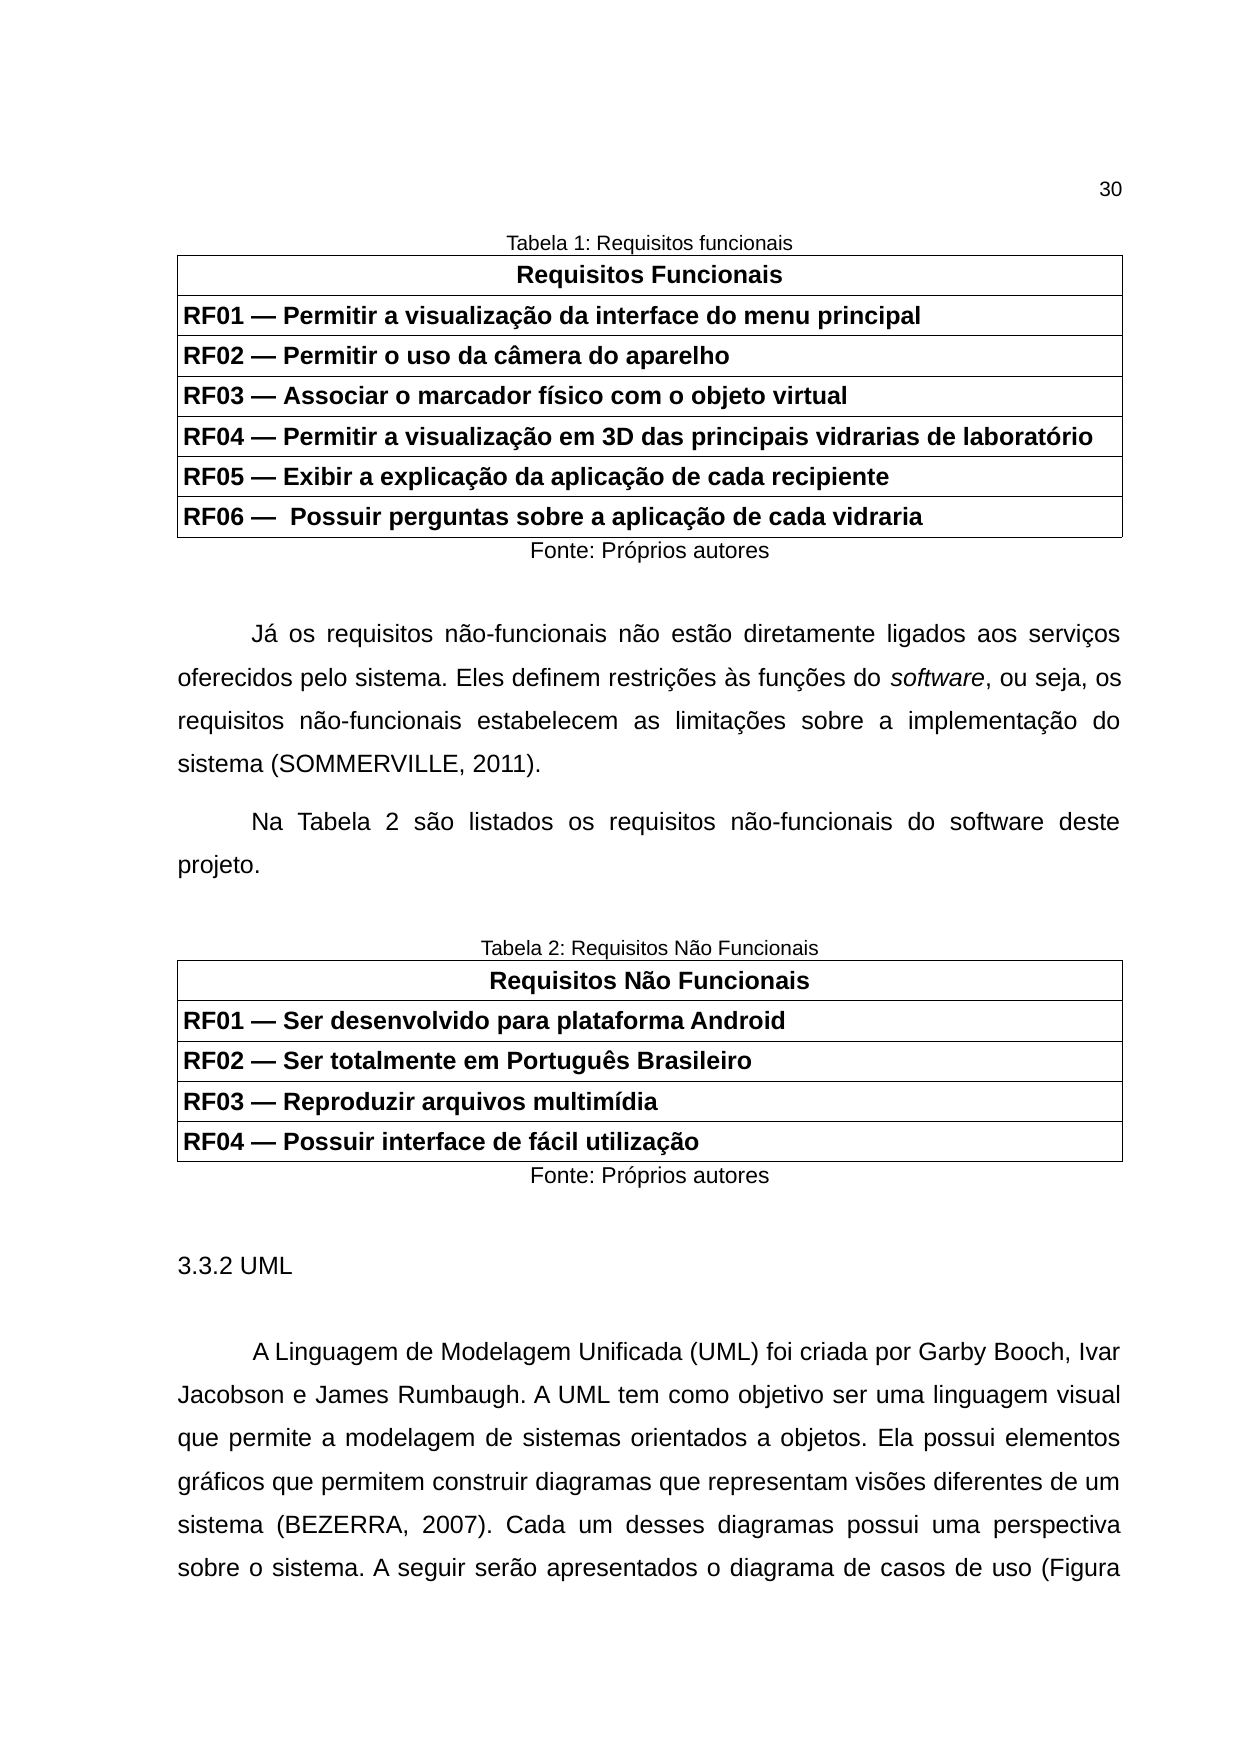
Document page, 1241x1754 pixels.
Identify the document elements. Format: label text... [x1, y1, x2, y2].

table_cell RF03 — Reproduzir arquivos multimídia [178, 1082, 1122, 1121]
table_cell RF04 — Permitir a visualização em 3D das principais vidrarias de laboratório [178, 417, 1122, 456]
subtitle 3.3.2 UML [177, 1208, 1122, 1323]
text A Linguagem de Modelagem Unificada (UML) foi criada por Garby Booch, Ivar Jacobson e James Rumbaugh. A UML tem como objetivo ser uma linguagem visual que permite a modelagem de sistemas orientados a objetos. Ela possui elementos gráficos que permitem construir diagramas que representam visões diferentes de um sistema (BEZERRA, 2007). Cada um desses diagramas possui uma perspectiva sobre o sistema. A seguir serão apresentados o diagrama de casos de uso (Figura [177, 1337, 1122, 1581]
table_cell RF05 — Exibir a explicação da aplicação de cada recipiente [178, 457, 1122, 496]
text Tabela 1: Requisitos funcionais [177, 231, 1122, 254]
table_cell RF02 — Ser totalmente em Português Brasileiro [178, 1042, 1122, 1081]
table_cell RF03 — Associar o marcador físico com o objeto virtual [178, 377, 1122, 416]
table_cell RF01 — Ser desenvolvido para plataforma Android [178, 1001, 1122, 1041]
text Fonte: Próprios autores [177, 1162, 1122, 1188]
text Já os requisitos não-funcionais não estão diretamente ligados aos serviços oferecidos pelo sistema. Eles definem restrições às funções do software, ou seja, os requisitos não-funcionais estabelecem as limitações sobre a implementação do sistema (SOMMERVILLE, 2011). [177, 576, 1122, 778]
table_cell RF01 — Permitir a visualização da interface do menu principal [178, 296, 1122, 335]
table_header Requisitos Não Funcionais [178, 961, 1122, 1000]
text Fonte: Próprios autores [177, 538, 1122, 563]
text Tabela 2: Requisitos Não Funcionais [177, 936, 1122, 960]
table_header Requisitos Funcionais [178, 256, 1122, 295]
table_cell RF06 — Possuir perguntas sobre a aplicação de cada vidraria [178, 497, 1122, 537]
table_cell RF02 — Permitir o uso da câmera do aparelho [178, 336, 1122, 376]
text Na Tabela 2 são listados os requisitos não-funcionais do software deste projeto. [177, 807, 1122, 878]
table_cell RF04 — Possuir interface de fácil utilização [178, 1122, 1122, 1161]
